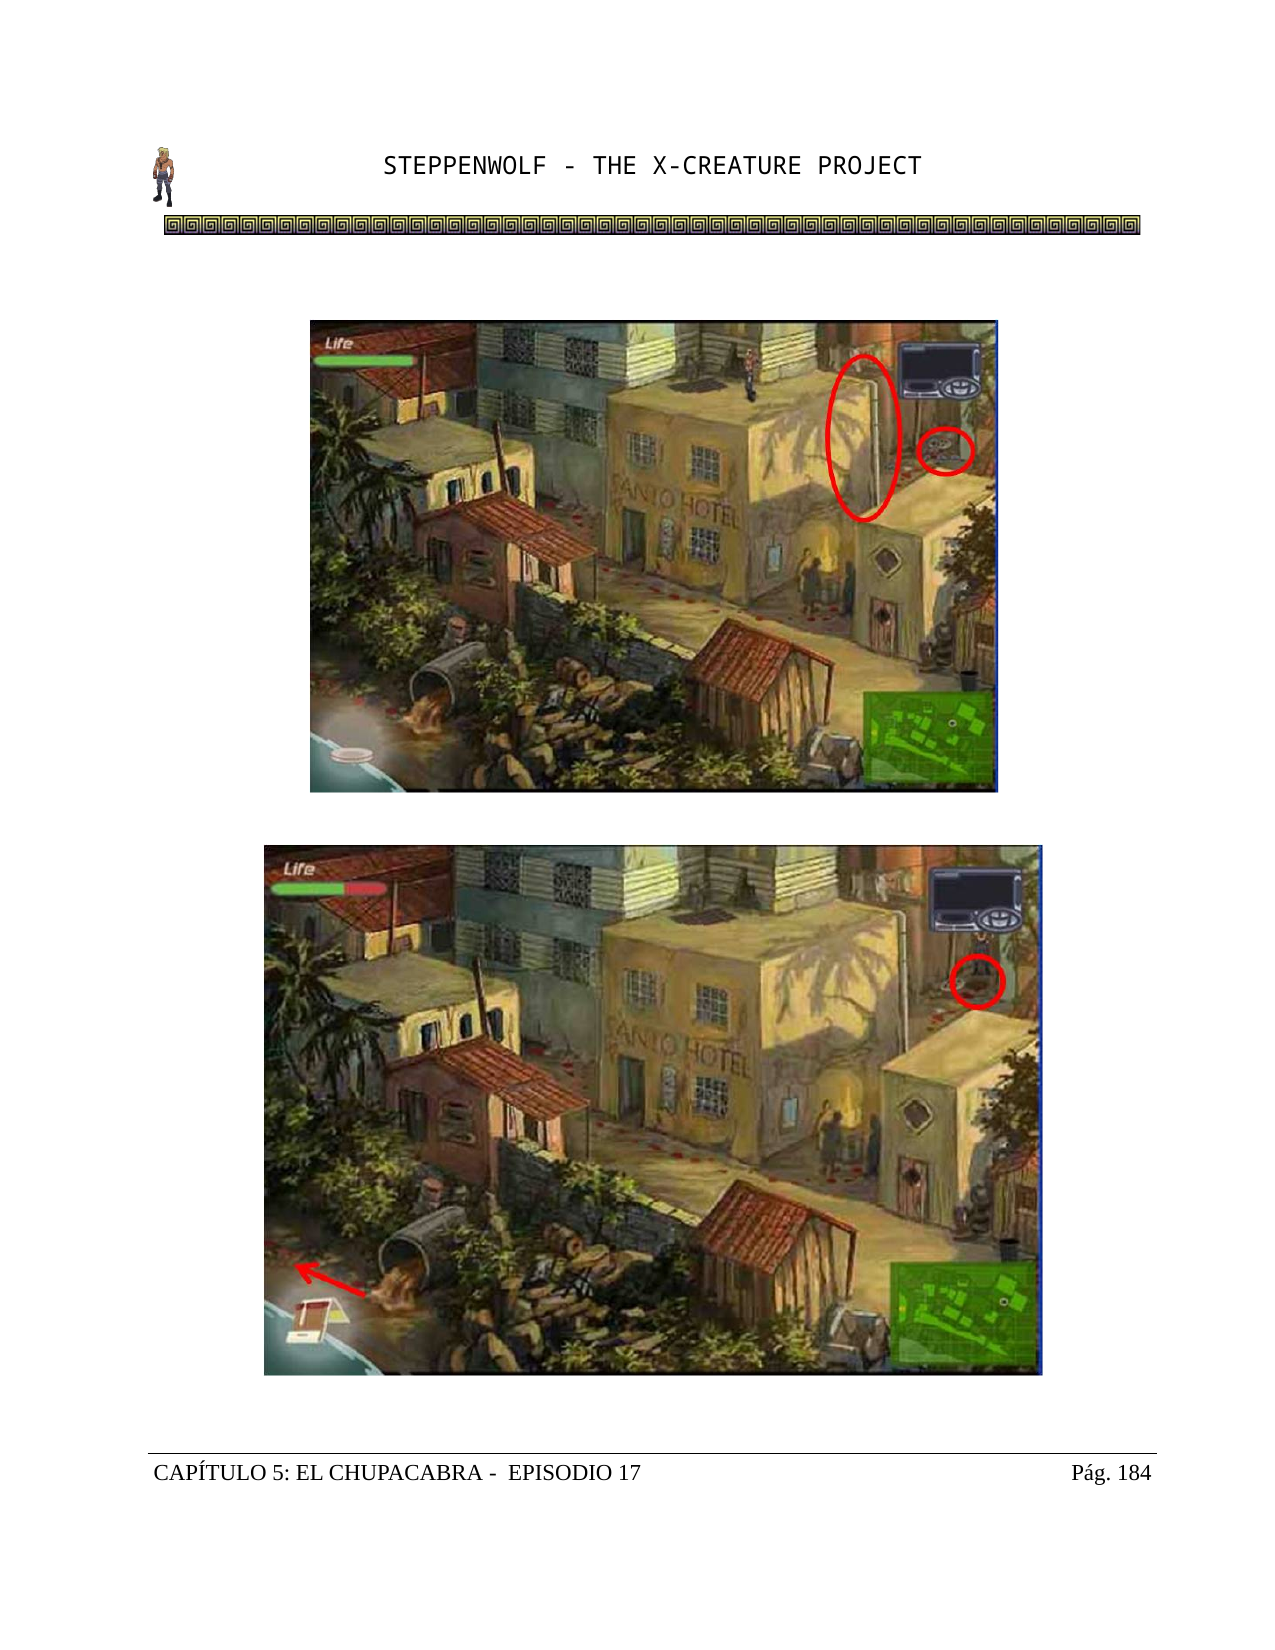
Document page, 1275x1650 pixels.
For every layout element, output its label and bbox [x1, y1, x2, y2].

picture [263, 844, 1043, 1376]
picture [309, 319, 999, 793]
picture [147, 147, 181, 207]
picture [164, 215, 1141, 235]
